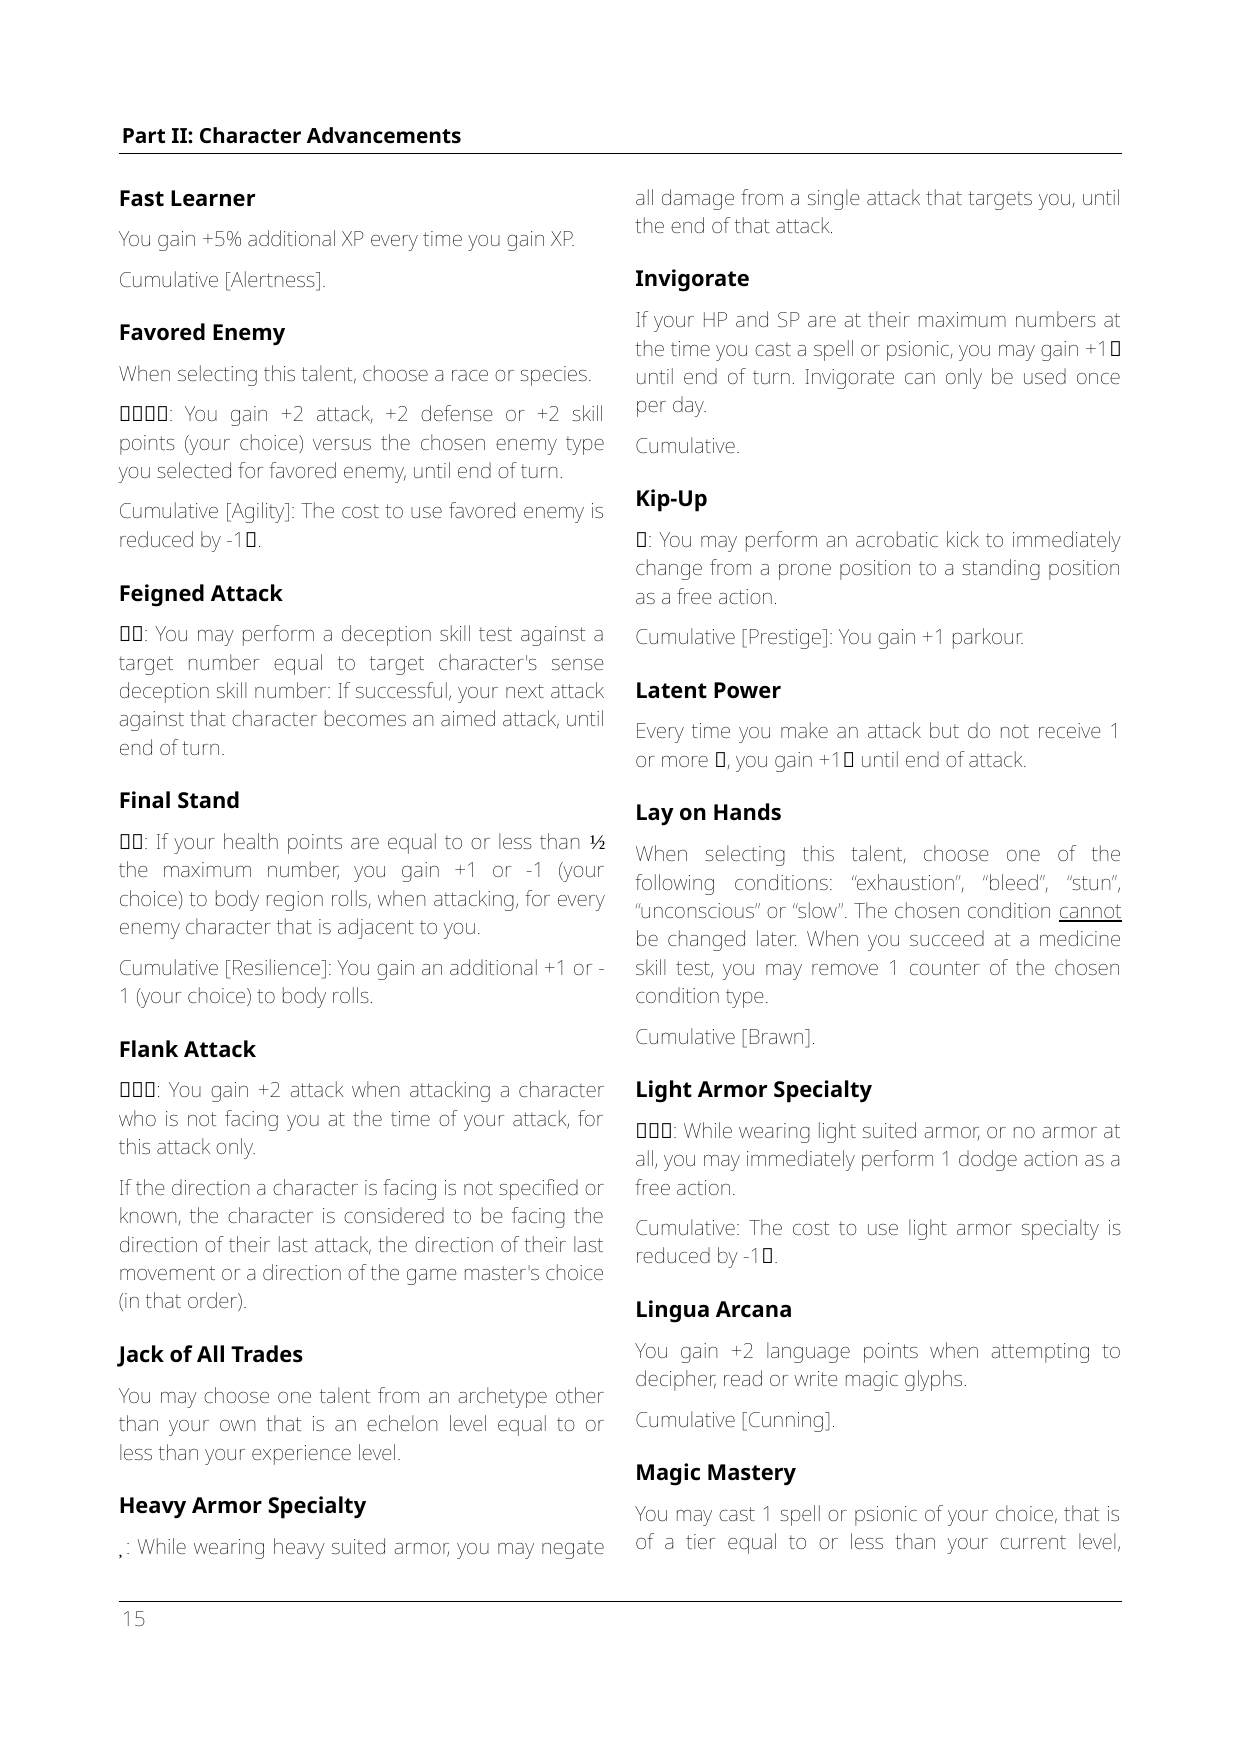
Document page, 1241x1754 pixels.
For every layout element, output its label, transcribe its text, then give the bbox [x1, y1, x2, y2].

text You may choose one talent from an archetype other than your own that is an echelon level equal to or less than your experience level. [118, 1381, 605, 1466]
text When selecting this talent, choose a race or species. [118, 359, 605, 387]
text Cumulative [Cunning]. [635, 1405, 1122, 1433]
text If the direction a character is facing is not specified or known, the character is considered to be facing the direction of their last attack, the direction of their last movement or a direction of the game master's choice (in that order). [118, 1173, 605, 1315]
text Heavy Armor Specialty [118, 1490, 605, 1520]
text Flank Attack [118, 1034, 605, 1063]
text Jack of All Trades [118, 1339, 605, 1369]
text Feigned Attack [118, 577, 605, 607]
text Cumulative: The cost to use light armor specialty is reduced by -1. [635, 1213, 1122, 1270]
text Cumulative. [635, 431, 1122, 459]
text You may cast 1 spell or psionic of your choice, that is of a tier equal to or less than your current level, [635, 1499, 1122, 1556]
text Invigorate [635, 263, 1122, 293]
text If your HP and SP are at their maximum numbers at the time you cast a spell or psionic, you may gain +1 until end of turn. Invigorate can only be used once per day. [635, 305, 1122, 419]
text : You gain +2 attack when attacking a character who is not facing you at the time of your attack, for this attack only. [118, 1076, 605, 1161]
text Every time you make an attack but do not receive 1 or more , you gain +1 until end of attack. [635, 717, 1122, 773]
text Favored Enemy [118, 317, 605, 347]
text Kip-Up [635, 483, 1122, 513]
text You gain +5% additional XP every time you gain XP. [118, 224, 605, 253]
text Light Armor Specialty [635, 1074, 1122, 1104]
text Cumulative [Resilience]: You gain an additional +1 or -1 (your choice) to body rolls. [118, 953, 605, 1010]
text : You may perform an acrobatic kick to immediately change from a prone position to a standing position as a free action. [635, 525, 1122, 610]
text : While wearing heavy suited armor, you may negate all damage from a single attack that targets you, until the end of that attack. [118, 1532, 605, 1560]
text : While wearing light suited armor, or no armor at all, you may immediately perform 1 dodge action as a free action. [635, 1116, 1122, 1201]
text Lay on Hands [635, 797, 1122, 827]
text You gain +2 language points when attempting to decipher, read or write magic glyphs. [635, 1336, 1122, 1393]
text Magic Mastery [635, 1457, 1122, 1487]
text Final Stand [118, 785, 605, 815]
text Cumulative [Agility]: The cost to use favored enemy is reduced by -1. [118, 497, 605, 553]
text Cumulative [Alertness]. [118, 265, 605, 293]
text When selecting this talent, choose one of the following conditions: “exhaustion”, “bleed”, “stun”, “unconscious” or “slow”. The chosen condition cannot be changed later. When you succeed at a medicine skill test, you may remove 1 counter of the chosen condition type. [635, 839, 1122, 1010]
text : You may perform a deception skill test against a target number equal to target character's sense deception skill number: If successful, your next attack against that character becomes an aimed attack, until end of turn. [118, 619, 605, 761]
text : While wearing heavy suited armor, you may negate all damage from a single attack that targets you, until the end of that attack. [635, 183, 1122, 239]
text : You gain +2 attack, +2 defense or +2 skill points (your choice) versus the chosen enemy type you selected for favored enemy, until end of turn. [118, 399, 605, 485]
text Fast Learner [118, 183, 605, 212]
text Lingua Arcana [635, 1294, 1122, 1324]
text Cumulative [Brawn]. [635, 1022, 1122, 1050]
text Latent Power [635, 675, 1122, 704]
text : If your health points are equal to or less than ½ the maximum number, you gain +1 or -1 (your choice) to body region rolls, when attacking, for every enemy character that is adjacent to you. [118, 827, 605, 941]
text Cumulative [Prestige]: You gain +1 parkour. [635, 622, 1122, 651]
